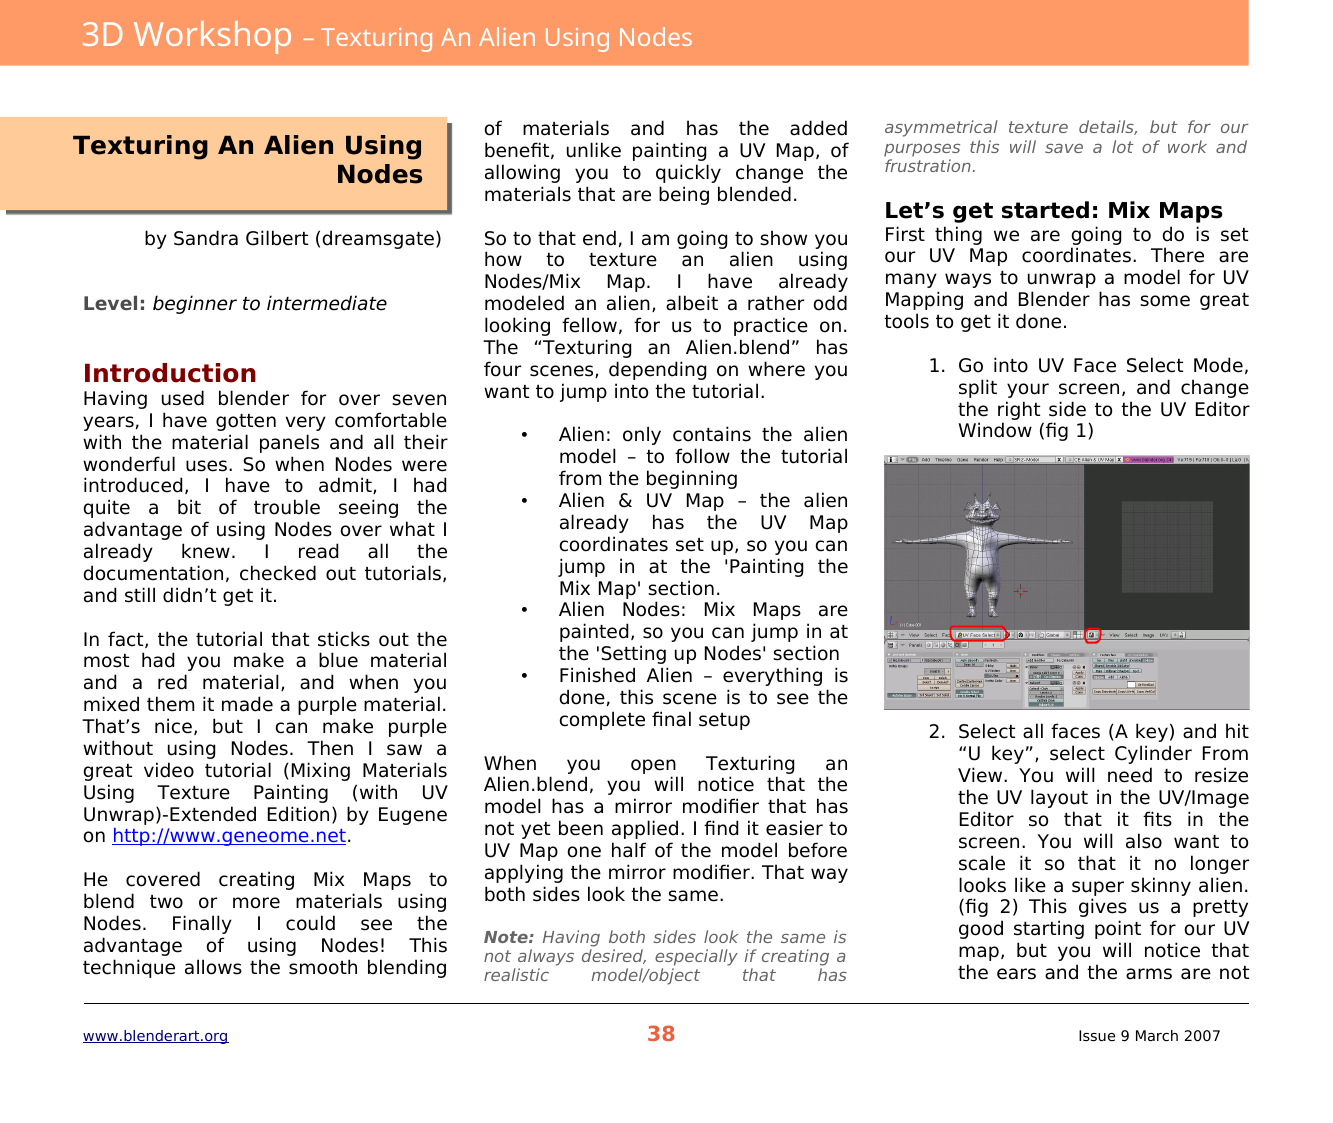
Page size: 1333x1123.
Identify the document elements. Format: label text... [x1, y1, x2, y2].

text Introduction [83, 359, 448, 388]
text by Sandra Gilbert (dreamsgate) [83, 216, 448, 249]
list Alien & UV Map – the alien already has the UV Map coordinates set up, so you can jump in at the 'Painting the Mix Map' section. [521, 490, 849, 599]
list Alien: only contains the alien model – to follow the tutorial from the beginning [521, 424, 849, 490]
text So to that end, I am going to show you how to texture an alien using Nodes/Mix Map. I have already modeled an alien, albeit a rather odd looking fellow, for us to practice on. The “Texturing an Alien.blend” has four scenes, depending on where you want to jump into the tutorial. [483, 227, 849, 402]
text Let’s get started: Mix Maps [884, 198, 1249, 224]
text First thing we are going to do is set our UV Map coordinates. There are many ways to unwrap a model for UV Mapping and Blender has some great tools to get it done. [884, 224, 1249, 333]
list Select all faces (A key) and hit “U key”, select Cylinder From View. You will need to resize the UV layout in the UV/Image Editor so that it fits in the screen. You will also want to scale it so that it no longer looks like a super skinny alien. (fig 2) This gives us a pretty good starting point for our UV map, but you will notice that the ears and the arms are not [928, 710, 1249, 984]
text of materials and has the added benefit, unlike painting a UV Map, of allowing you to quickly change the materials that are being blended. [483, 118, 849, 206]
text Level: beginner to intermediate [83, 293, 448, 315]
text In fact, the tutorial that sticks out the most had you make a blue material and a red material, and when you mixed them it made a purple material. That’s nice, but I can make purple without using Nodes. Then I saw a great video tutorial (Mixing Materials Using Texture Painting (with UV Unwrap)-Extended Edition) by Eugene on http://www.geneome.net. [83, 628, 448, 847]
text asymmetrical texture details, but for our purposes this will save a lot of work and frustration. [884, 118, 1249, 176]
text When you open Texturing an Alien.blend, you will notice that the model has a mirror modifier that has not yet been applied. I find it easier to UV Map one half of the model before applying the mirror modifier. That way both sides look the same. [483, 752, 849, 906]
list Go into UV Face Select Mode, split your screen, and change the right side to the UV Editor Window (fig 1) [928, 355, 1249, 442]
picture [884, 455, 1250, 710]
list Finished Alien – everything is done, this scene is to see the complete final setup [521, 665, 849, 731]
text Note: Having both sides look the same is not always desired, especially if creating a realistic model/object that has [483, 927, 849, 986]
text Having used blender for over seven years, I have gotten very comfortable with the material panels and all their wonderful uses. So when Nodes were introduced, I have to admit, I had quite a bit of trouble seeing the advantage of using Nodes over what I already knew. I read all the documentation, checked out tutorials, and still didn’t get it. [83, 388, 448, 607]
list Alien Nodes: Mix Maps are painted, so you can jump in at the 'Setting up Nodes' section [521, 599, 849, 665]
text He covered creating Mix Maps to blend two or more materials using Nodes. Finally I could see the advantage of using Nodes! This technique allows the smooth blending [83, 869, 448, 978]
